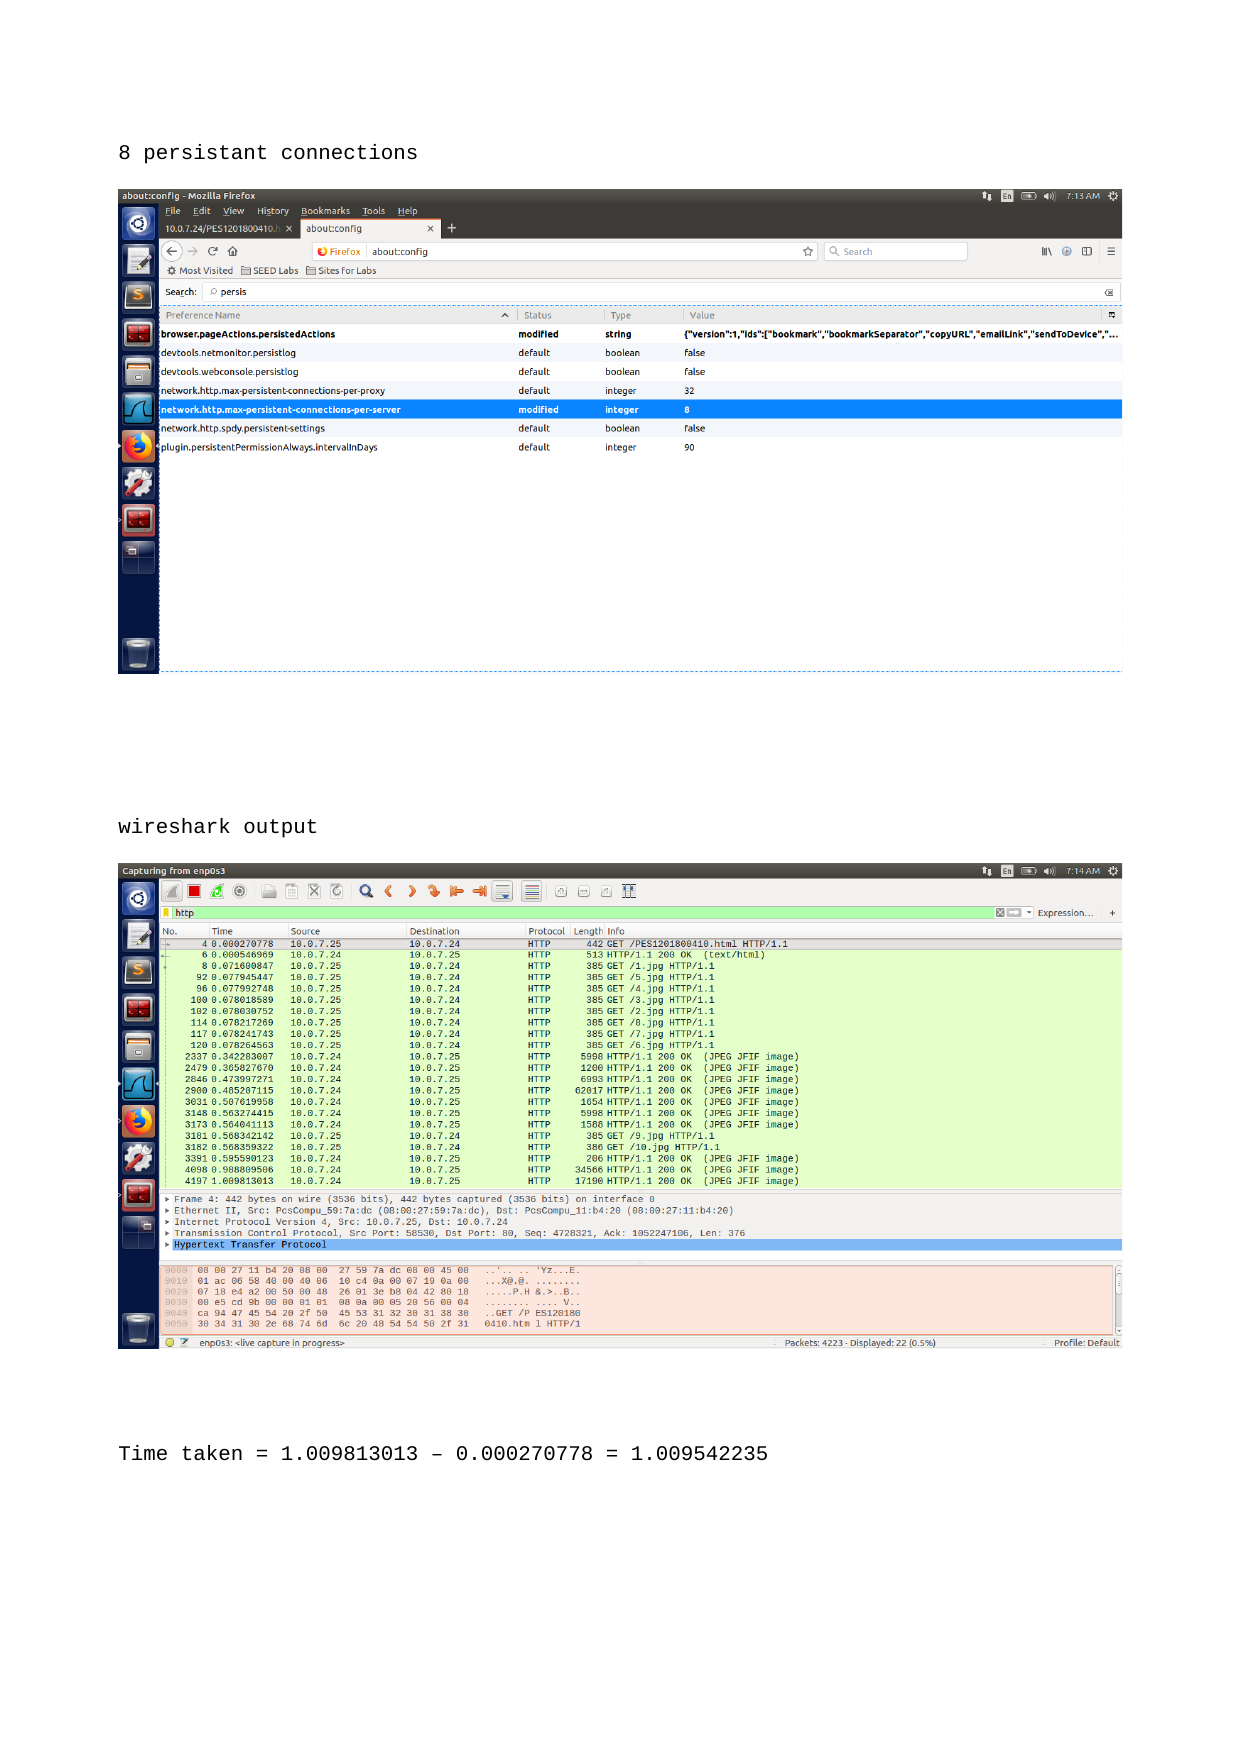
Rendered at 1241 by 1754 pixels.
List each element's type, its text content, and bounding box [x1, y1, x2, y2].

text Time taken = 1.009813013 – 0.000270778 = 1.009542235 [118, 1443, 1122, 1466]
text wireshark output [118, 816, 1122, 839]
text 8 persistant connections [118, 142, 1122, 165]
picture [118, 863, 1123, 1349]
picture [118, 189, 1123, 674]
